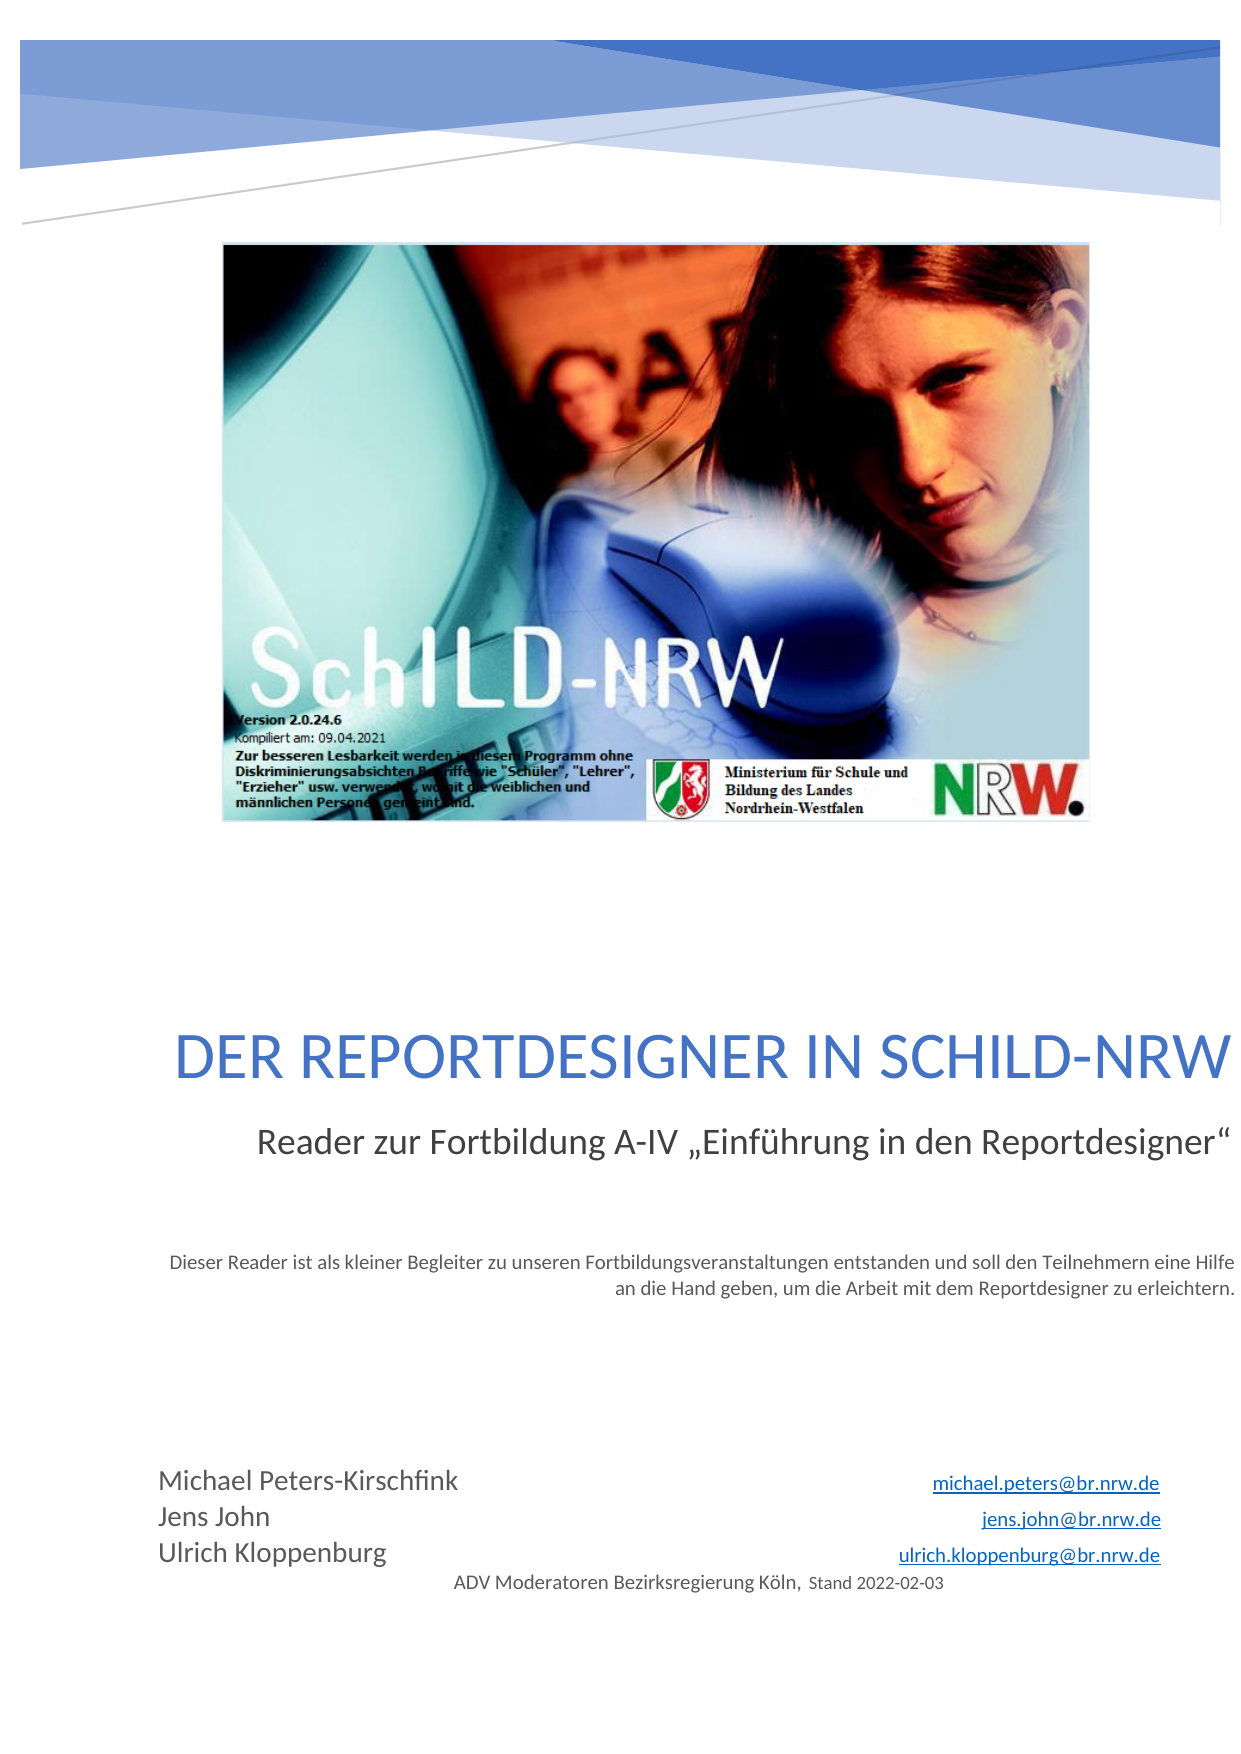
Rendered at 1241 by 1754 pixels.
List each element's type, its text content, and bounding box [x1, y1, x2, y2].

text Ulrich Kloppenburg ulrich.kloppenburg@br.nrw.de [158, 1534, 1239, 1569]
text Michael Peters-Kirschfink michael.peters@br.nrw.de [158, 1462, 1239, 1498]
text Jens John jens.john@br.nrw.de [158, 1498, 1239, 1534]
text Dieser Reader ist als kleiner Begleiter zu unseren Fortbildungsveranstaltungen entstanden und soll den Teilnehmern eine Hilfe an die Hand geben, um die Arbeit mit dem Reportdesigner zu erleichtern. [154, 1249, 1236, 1300]
text ADV Moderatoren Bezirksregierung Köln, Stand 2022-02-03 [158, 1569, 1239, 1595]
text Reader zur Fortbildung A-IV „Einführung in den Reportdesigner“ [158, 1118, 1232, 1164]
picture [20, 40, 1221, 240]
text Der Reportdesigner in Schild-nrw [158, 1014, 1232, 1095]
